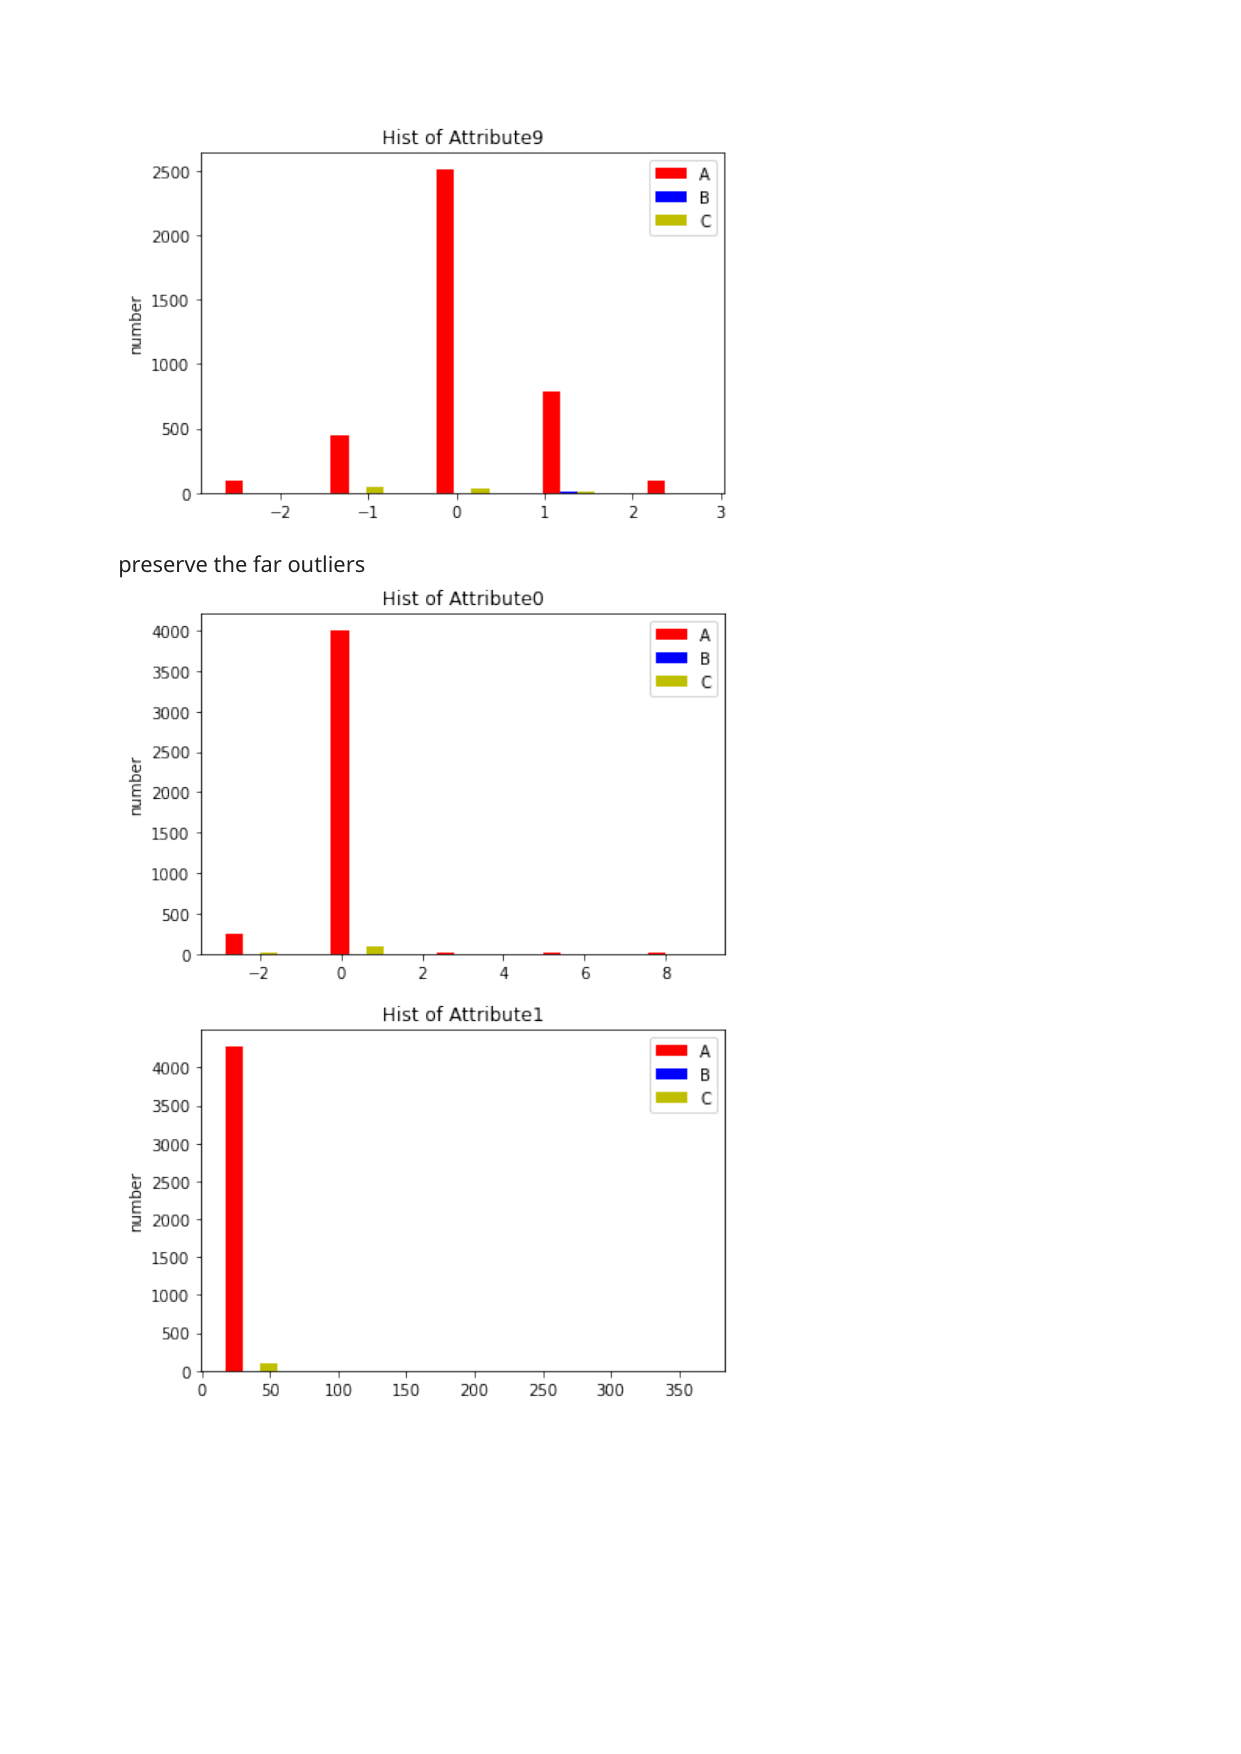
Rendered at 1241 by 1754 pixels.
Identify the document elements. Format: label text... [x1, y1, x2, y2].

picture [118, 579, 736, 992]
picture [118, 118, 737, 531]
picture [118, 996, 736, 1409]
text preserve the far outliers [118, 549, 1122, 579]
